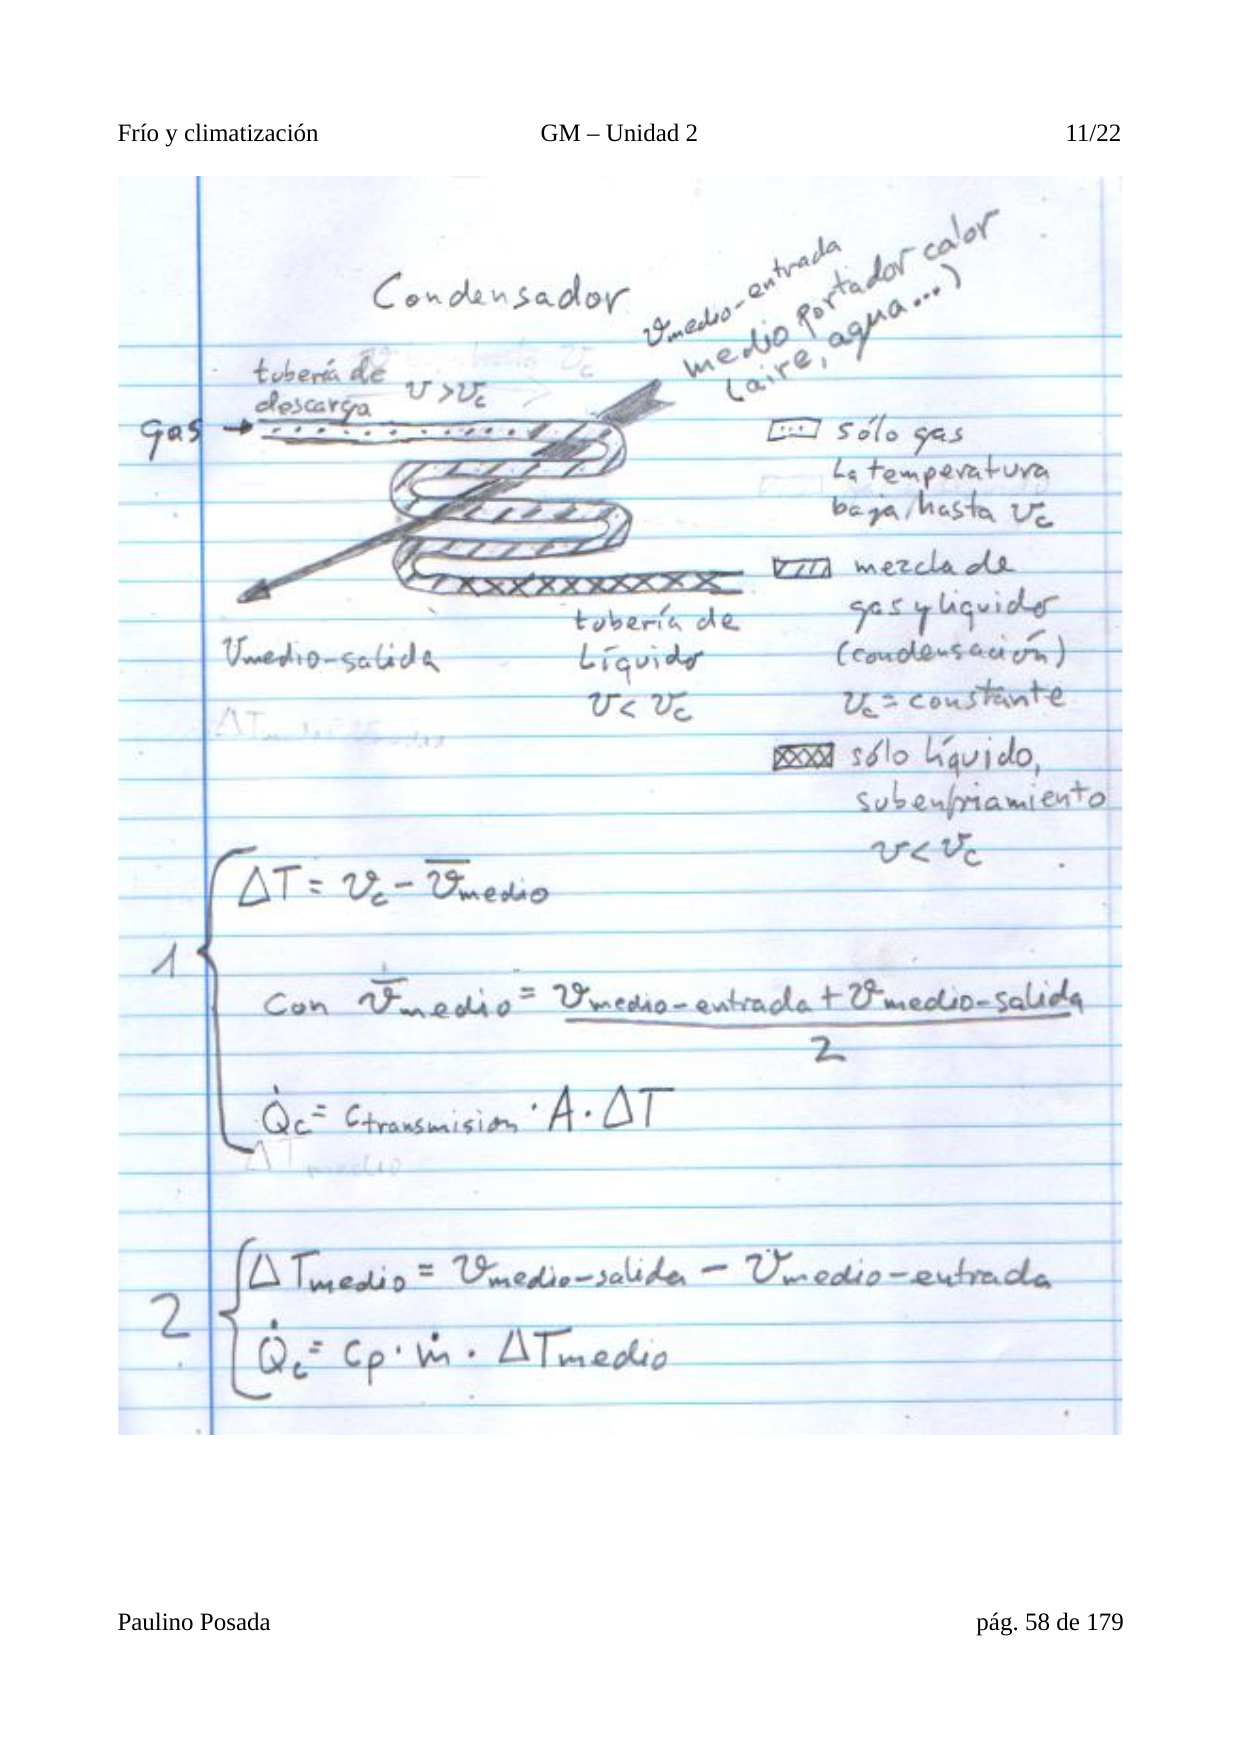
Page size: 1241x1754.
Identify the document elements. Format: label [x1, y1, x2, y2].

picture [118, 176, 1123, 1435]
